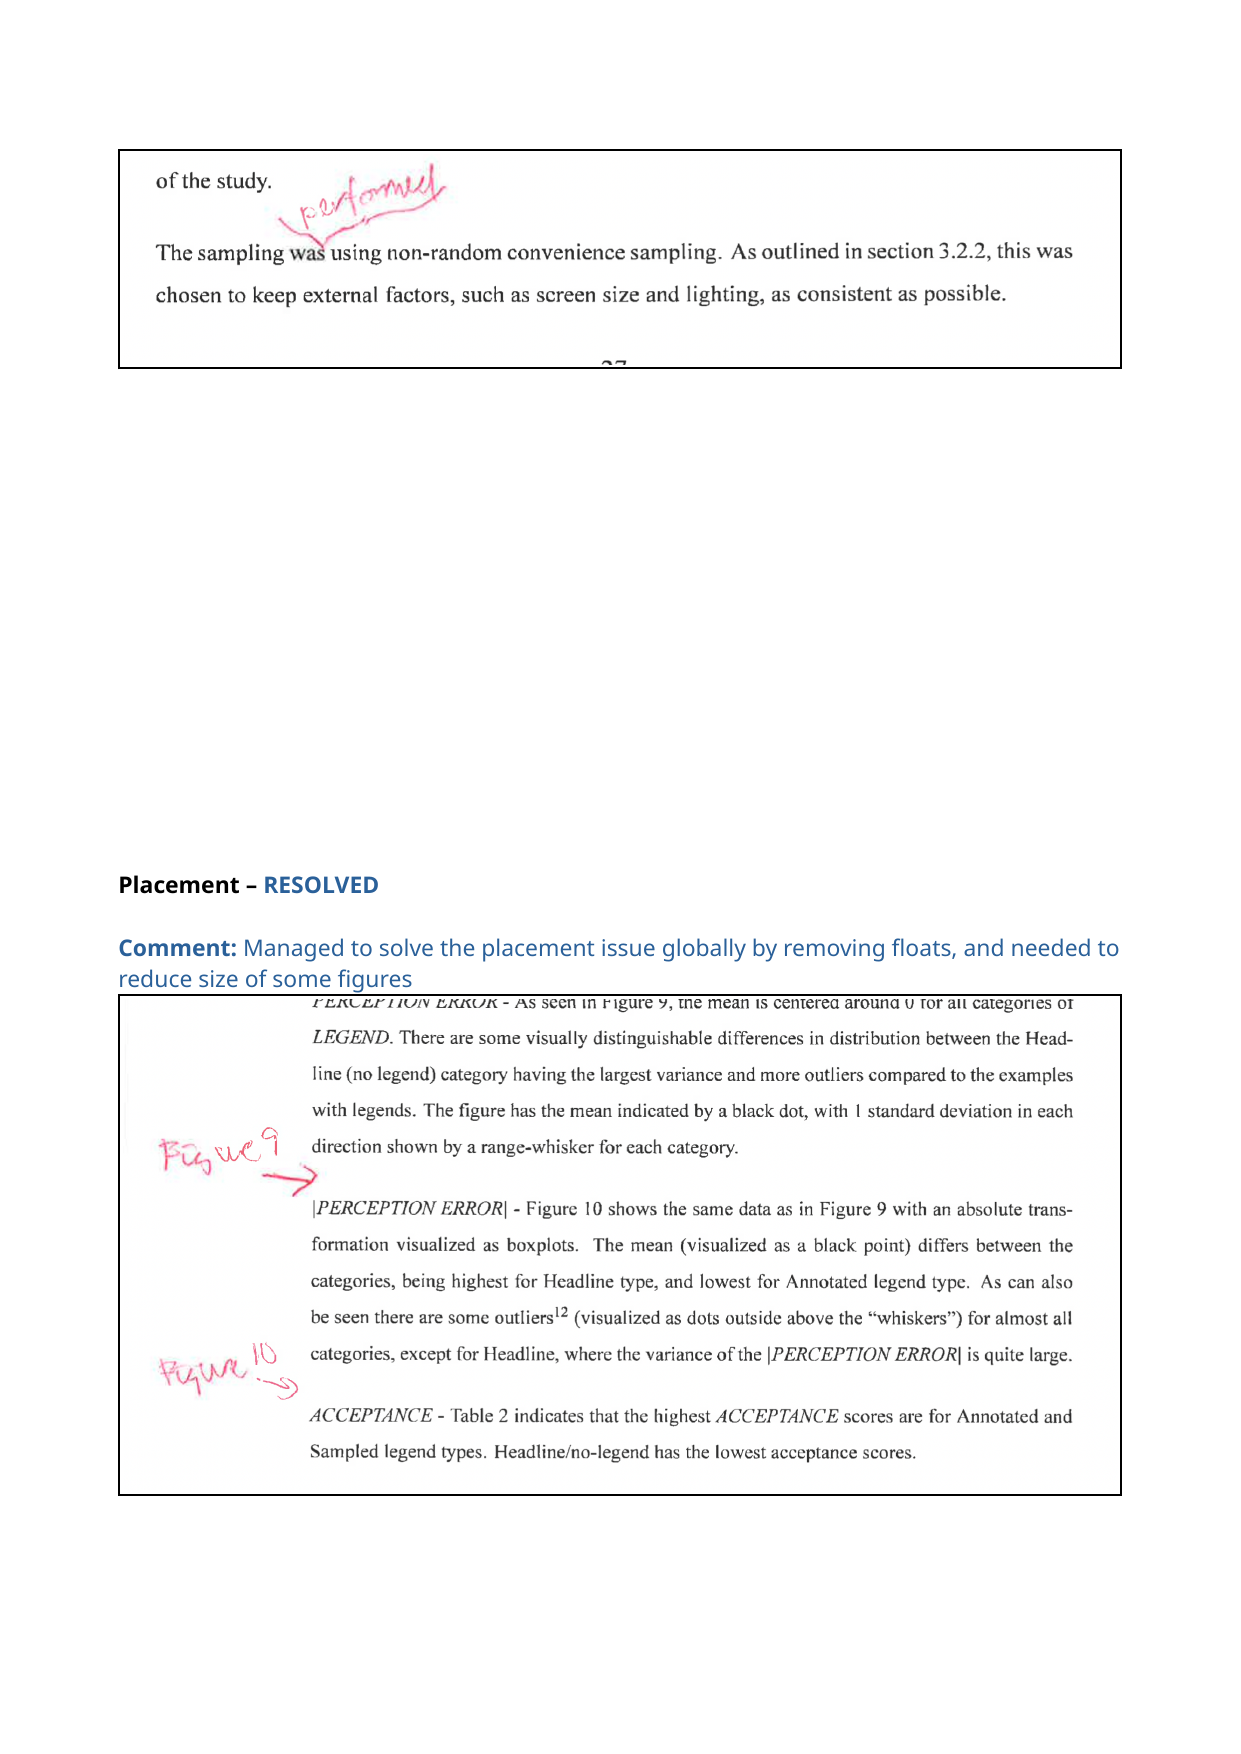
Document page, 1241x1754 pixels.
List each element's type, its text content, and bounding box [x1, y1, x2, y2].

text Placement – RESOLVED [118, 869, 1122, 901]
picture [123, 154, 1118, 365]
picture [123, 999, 1118, 1491]
text Comment: Managed to solve the placement issue globally by removing floats, and needed to reduce size of some figures [118, 932, 1122, 994]
